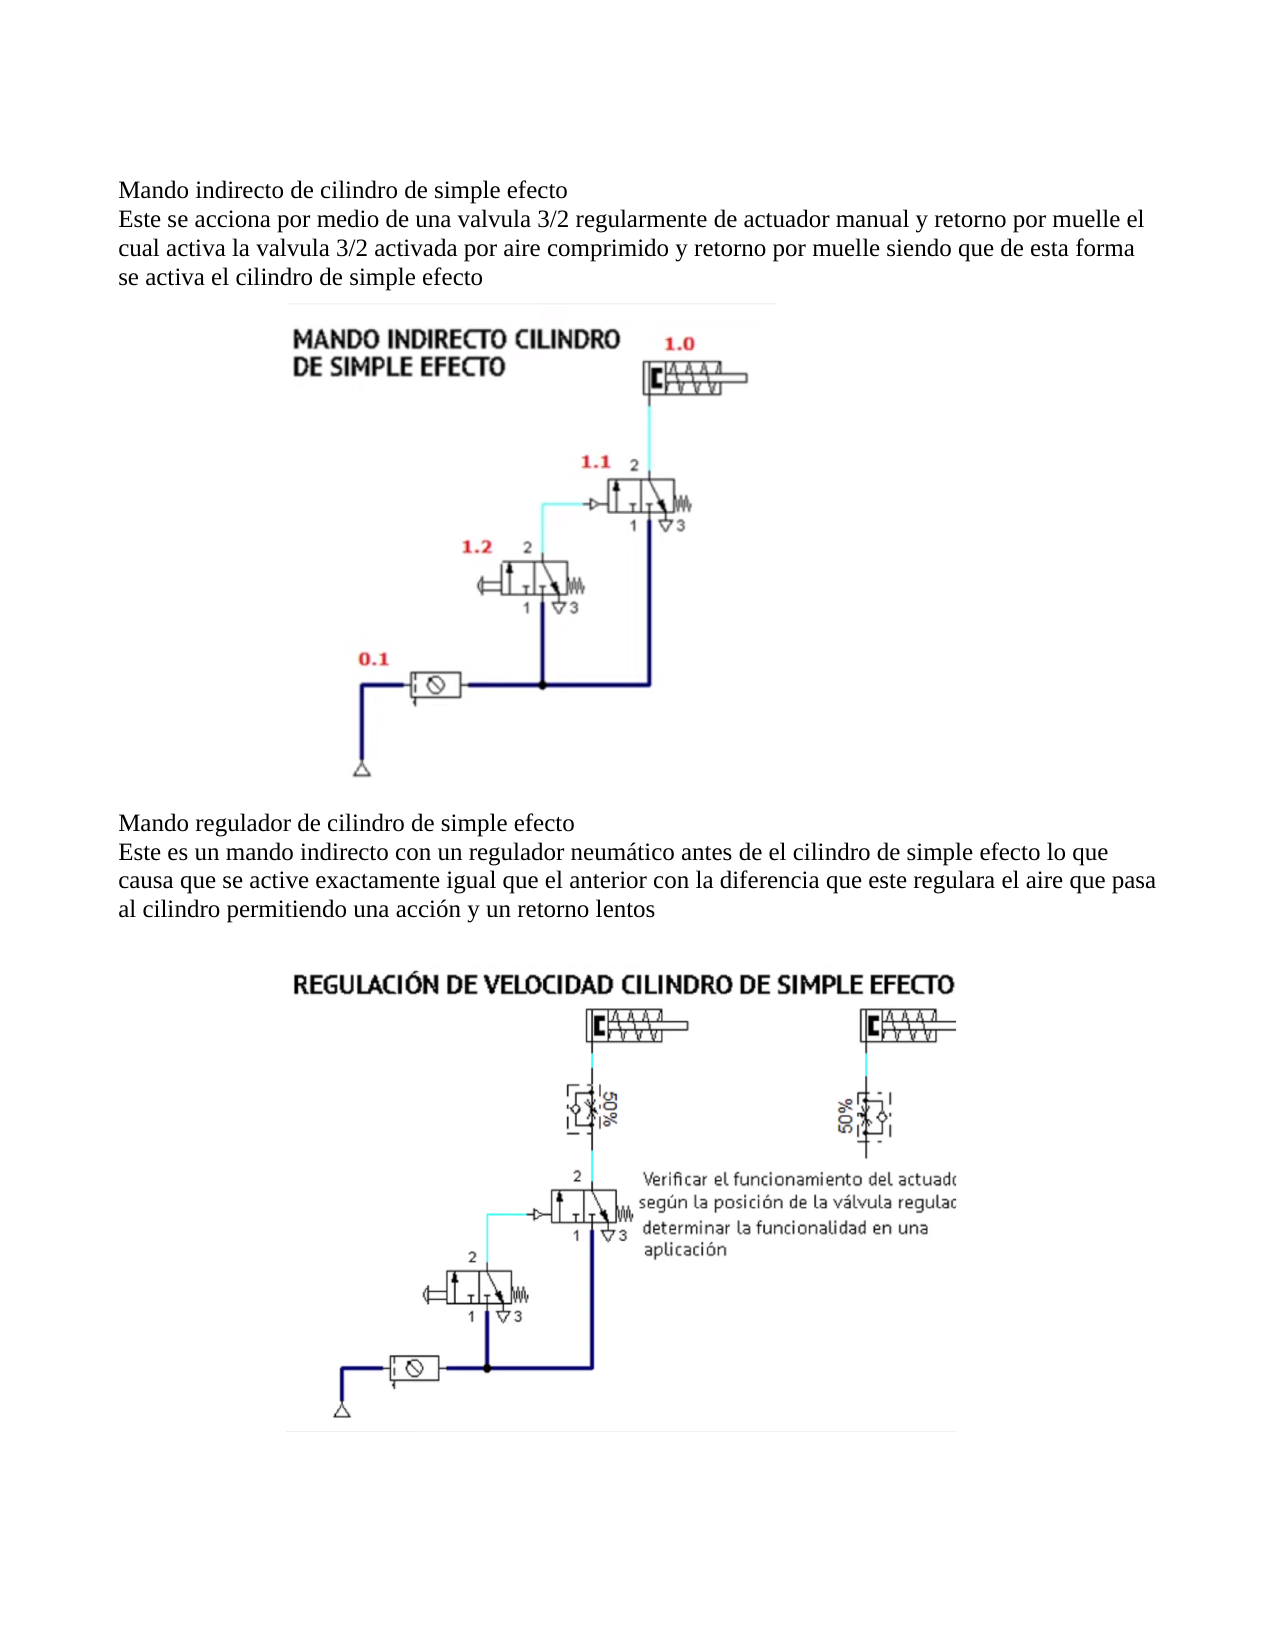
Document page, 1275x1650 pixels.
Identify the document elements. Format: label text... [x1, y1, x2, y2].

text Mando regulador de cilindro de simple efecto [118, 808, 1157, 837]
picture [288, 303, 777, 783]
text Este es un mando indirecto con un regulador neumático antes de el cilindro de simple efecto lo que causa que se active exactamente igual que el anterior con la diferencia que este regulara el aire que pasa al cilindro permitiendo una acción y un retorno lentos [118, 837, 1157, 923]
text Este se acciona por medio de una valvula 3/2 regularmente de actuador manual y retorno por muelle el cual activa la valvula 3/2 activada por aire comprimido y retorno por muelle siendo que de esta forma se activa el cilindro de simple efecto [118, 204, 1157, 291]
text Mando indirecto de cilindro de simple efecto [118, 176, 1157, 204]
picture [286, 965, 957, 1432]
